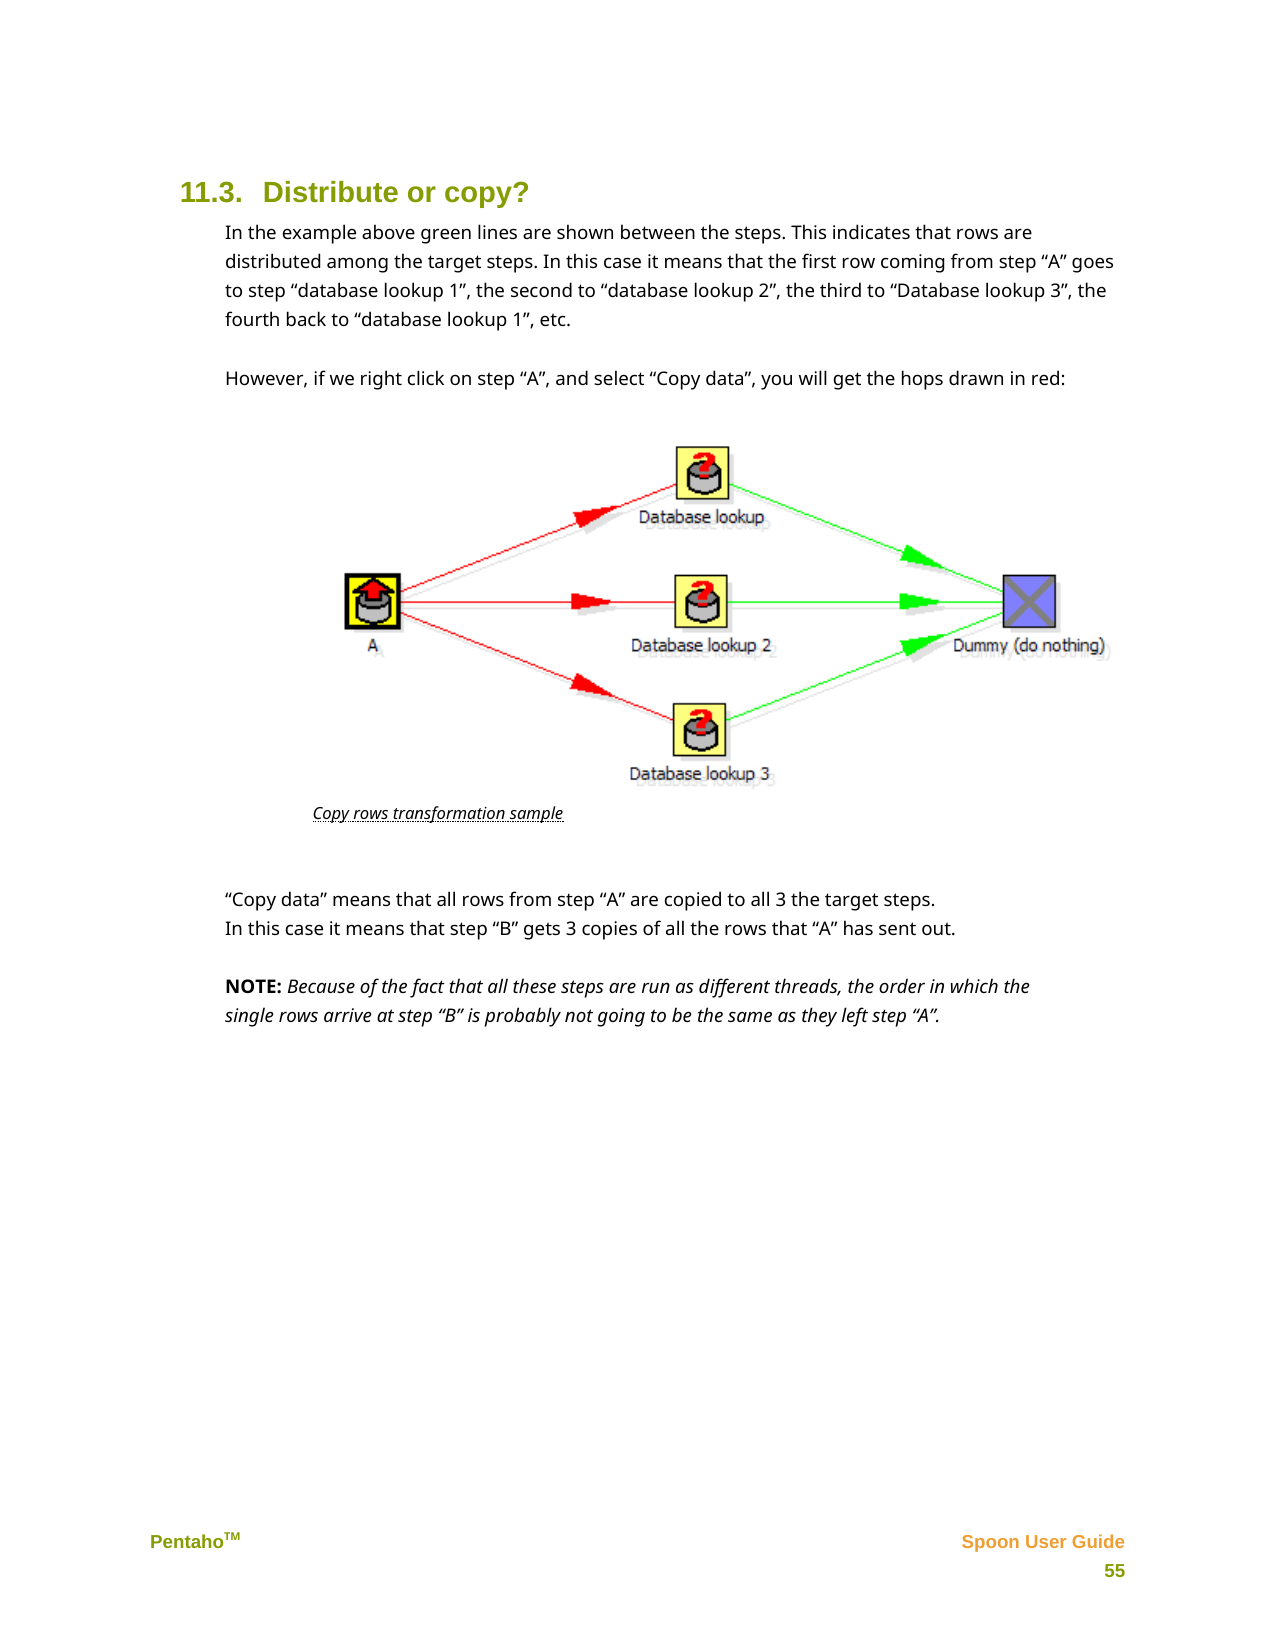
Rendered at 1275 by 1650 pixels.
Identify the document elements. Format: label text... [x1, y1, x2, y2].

text “Copy data” means that all rows from step “A” are copied to all 3 the target steps. [225, 883, 1125, 912]
text In this case it means that step “B” gets 3 copies of all the rows that “A” has sent out. [225, 912, 1125, 941]
text In the example above green lines are shown between the steps. This indicates that rows are distributed among the target steps. In this case it means that the first row coming from step “A” goes to step “database lookup 1”, the second to “database lookup 2”, the third to “Database lookup 3”, the fourth back to “database lookup 1”, etc. [225, 216, 1125, 333]
text However, if we right click on step “A”, and select “Copy data”, you will get the hops drawn in red: [225, 362, 1125, 391]
text single rows arrive at step “B” is probably not going to be the same as they left step “A”. [225, 999, 1125, 1028]
subtitle Distribute or copy? [179, 175, 1125, 210]
text NOTE: Because of the fact that all these steps are run as different threads, the order in which the [225, 970, 1125, 999]
text Copy rows transformation sample [312, 802, 1044, 824]
picture [312, 420, 1125, 802]
